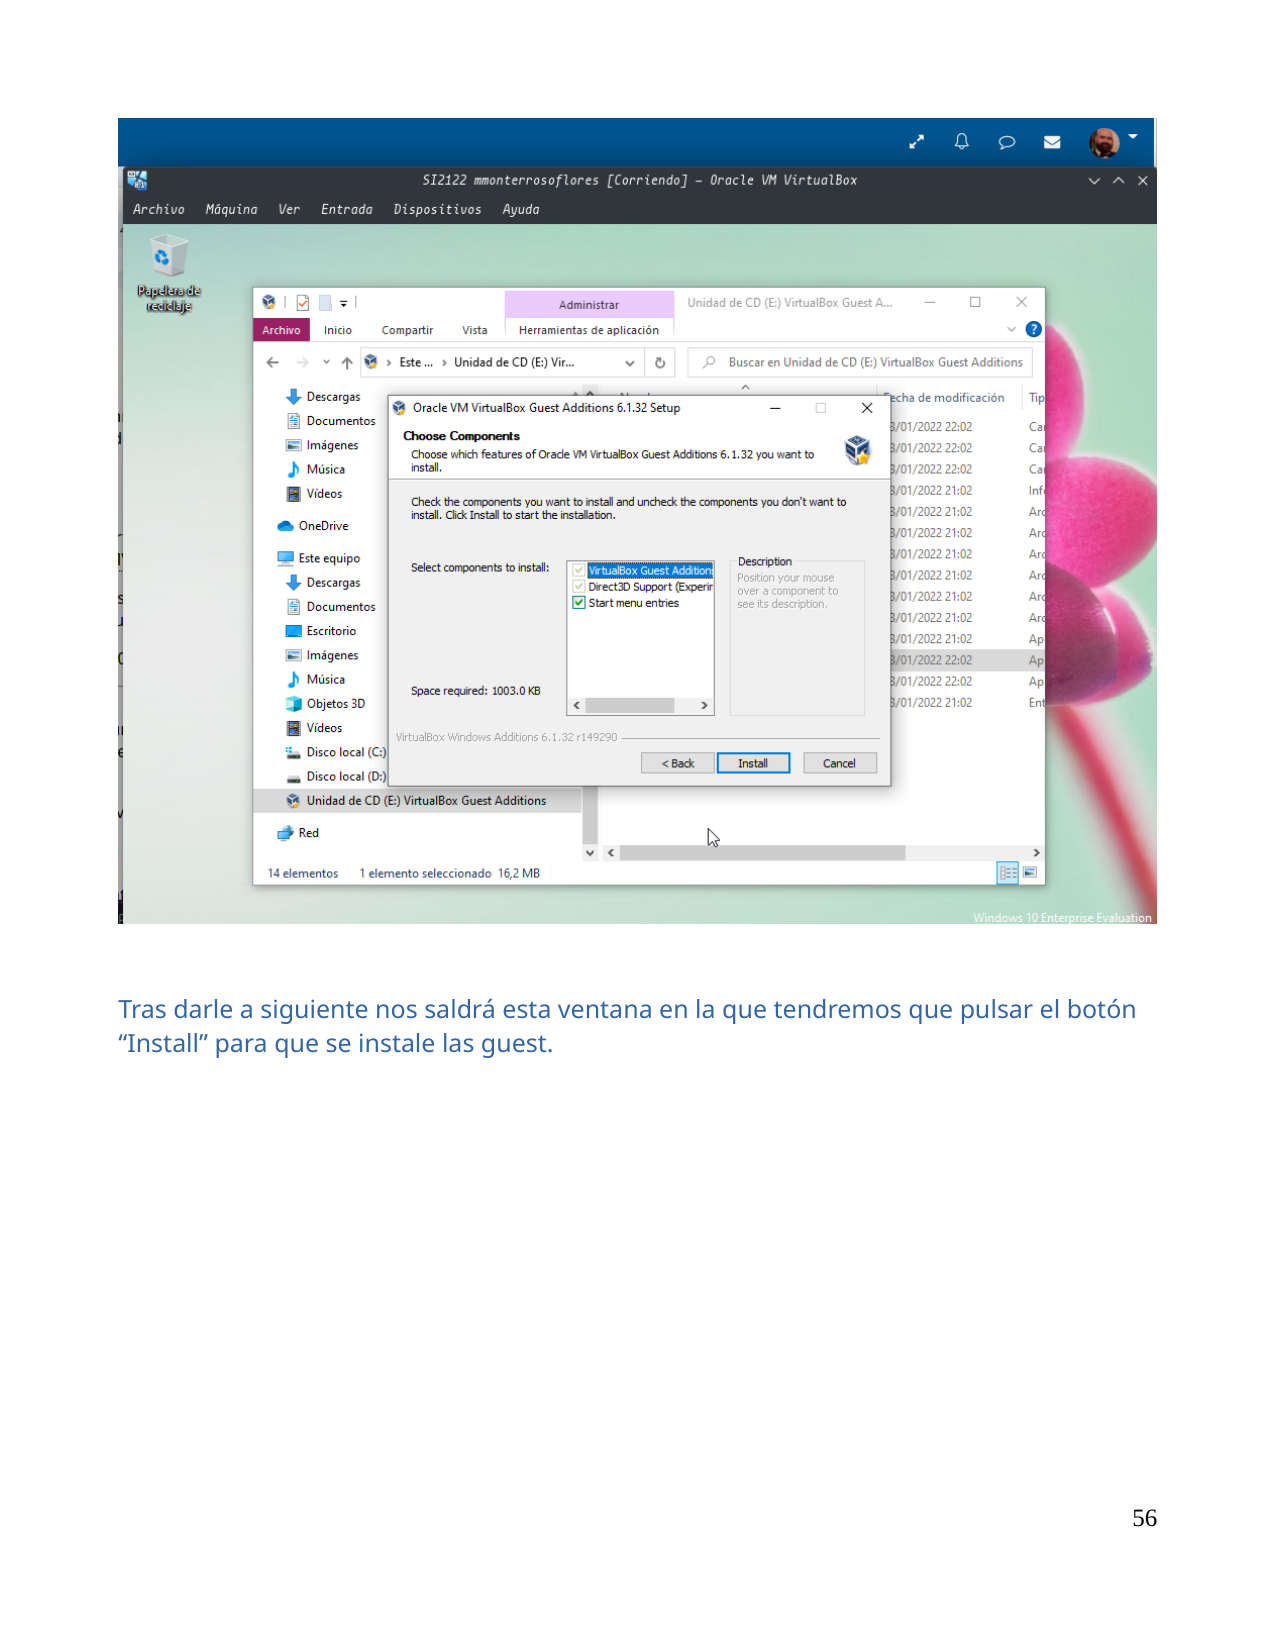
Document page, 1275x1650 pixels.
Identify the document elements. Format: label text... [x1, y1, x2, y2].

picture [118, 118, 1157, 924]
table_header [118, 924, 1157, 958]
text Tras darle a siguiente nos saldrá esta ventana en la que tendremos que pulsar el botón “Install” para que se instale las guest. [118, 992, 1157, 1060]
